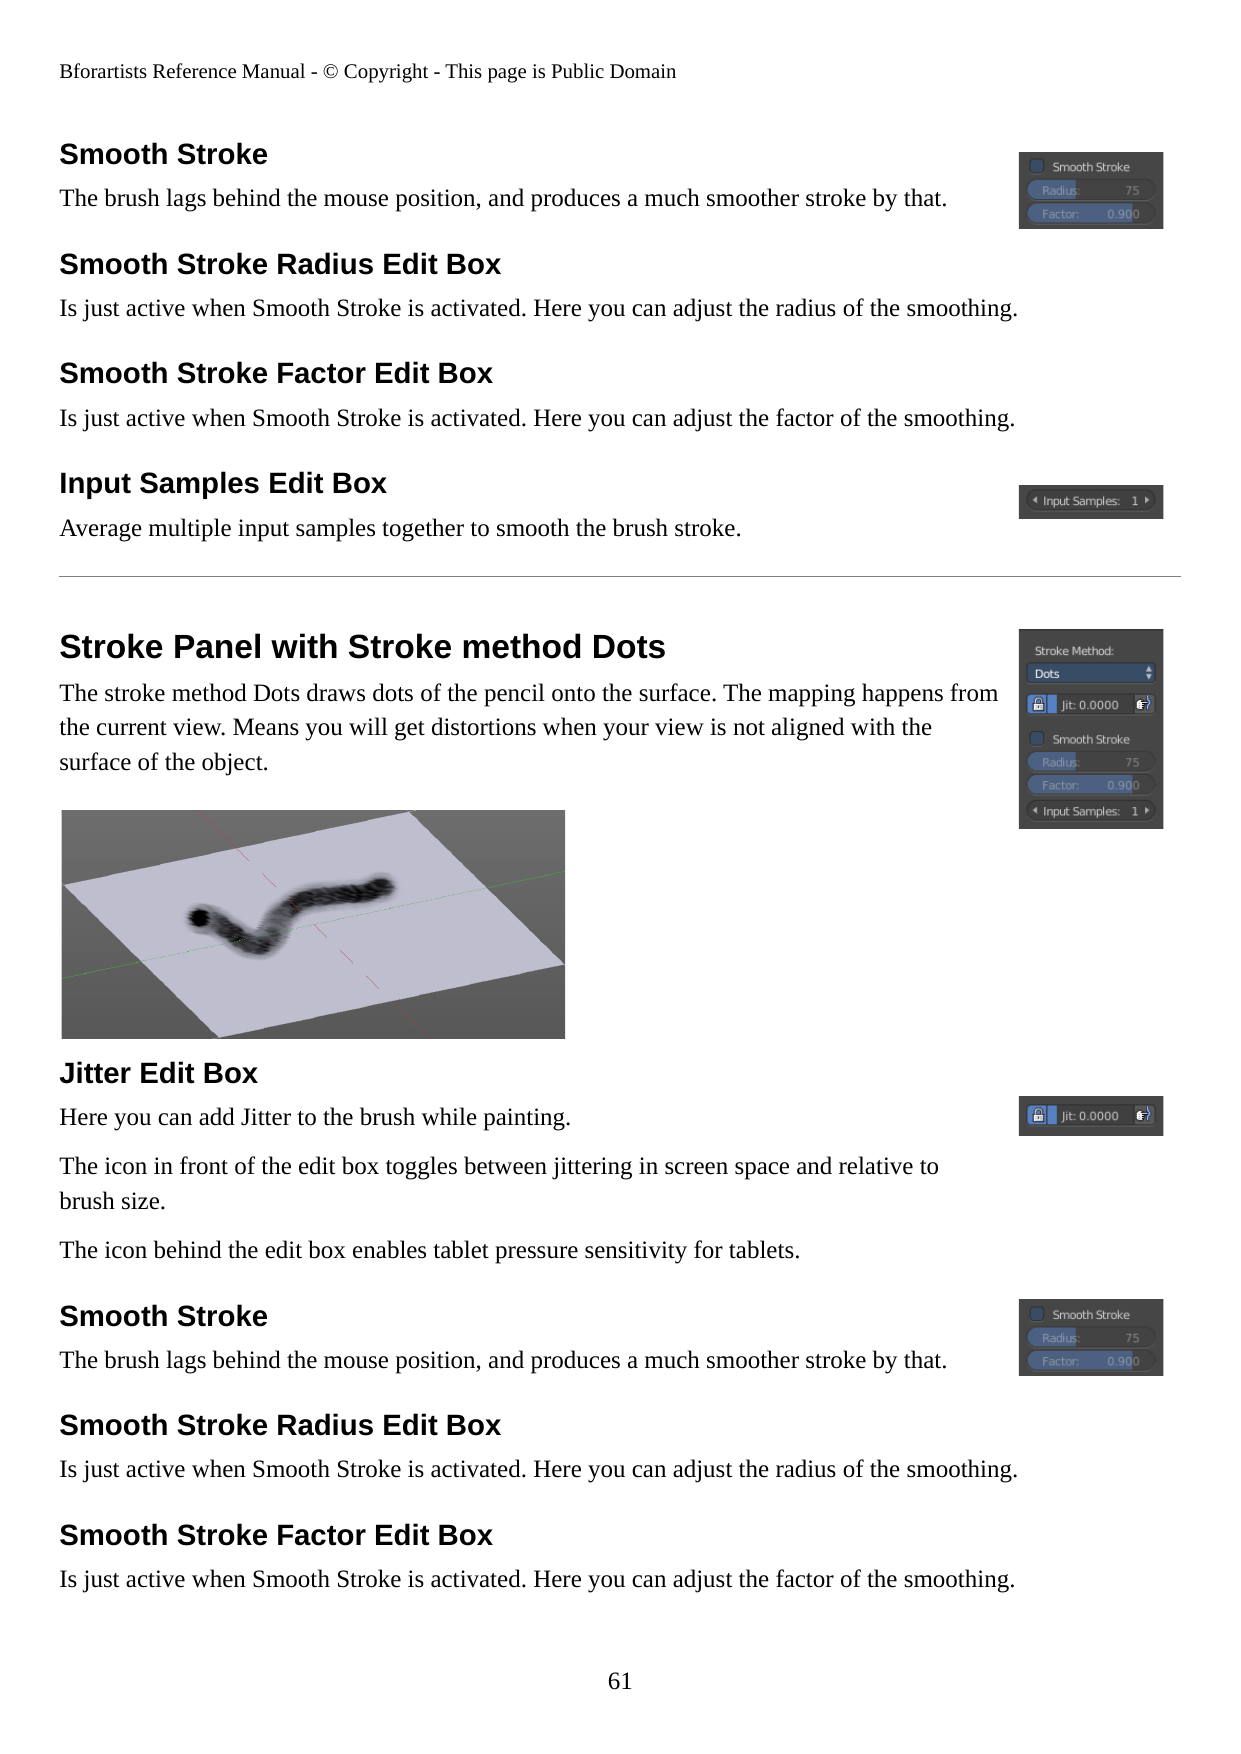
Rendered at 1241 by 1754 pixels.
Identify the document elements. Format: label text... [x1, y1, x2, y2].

text The brush lags behind the mouse position, and produces a much smoother stroke by that. [59, 183, 1018, 212]
subtitle Smooth Stroke [59, 1298, 1181, 1332]
picture [1018, 1299, 1164, 1376]
picture [1018, 629, 1164, 829]
text The icon behind the edit box enables tablet pressure sensitivity for tablets. [59, 1235, 1181, 1263]
text The icon in front of the edit box toggles between jittering in screen space and relative to brush size. [59, 1151, 1181, 1214]
text Is just active when Smooth Stroke is activated. Here you can adjust the factor of the smoothing. [59, 403, 1181, 431]
text Here you can add Jitter to the brush while painting. [59, 1102, 1018, 1131]
text Is just active when Smooth Stroke is activated. Here you can adjust the factor of the smoothing. [59, 1564, 1181, 1593]
subtitle Smooth Stroke [59, 137, 1181, 170]
text The brush lags behind the mouse position, and produces a much smoother stroke by that. [59, 1345, 1018, 1373]
subtitle Input Samples Edit Box [59, 466, 1181, 500]
text The stroke method Dots draws dots of the pencil onto the surface. The mapping happens from the current view. Means you will get distortions when your view is not aligned with the surface of the object. [59, 678, 1018, 776]
subtitle Jitter Edit Box [59, 810, 1181, 1090]
text Is just active when Smooth Stroke is activated. Here you can adjust the radius of the smoothing. [59, 1454, 1181, 1483]
subtitle Smooth Stroke Radius Edit Box [59, 1408, 1181, 1442]
subtitle Stroke Panel with Stroke method Dots [59, 627, 1181, 665]
subtitle Smooth Stroke Factor Edit Box [59, 1518, 1181, 1552]
picture [1018, 485, 1164, 519]
picture [1018, 1096, 1164, 1136]
picture [61, 810, 566, 1039]
text Is just active when Smooth Stroke is activated. Here you can adjust the radius of the smoothing. [59, 293, 1181, 322]
text Average multiple input samples together to smooth the brush stroke. [59, 513, 1181, 541]
subtitle Smooth Stroke Radius Edit Box [59, 247, 1181, 280]
picture [1018, 152, 1164, 229]
subtitle Smooth Stroke Factor Edit Box [59, 356, 1181, 390]
